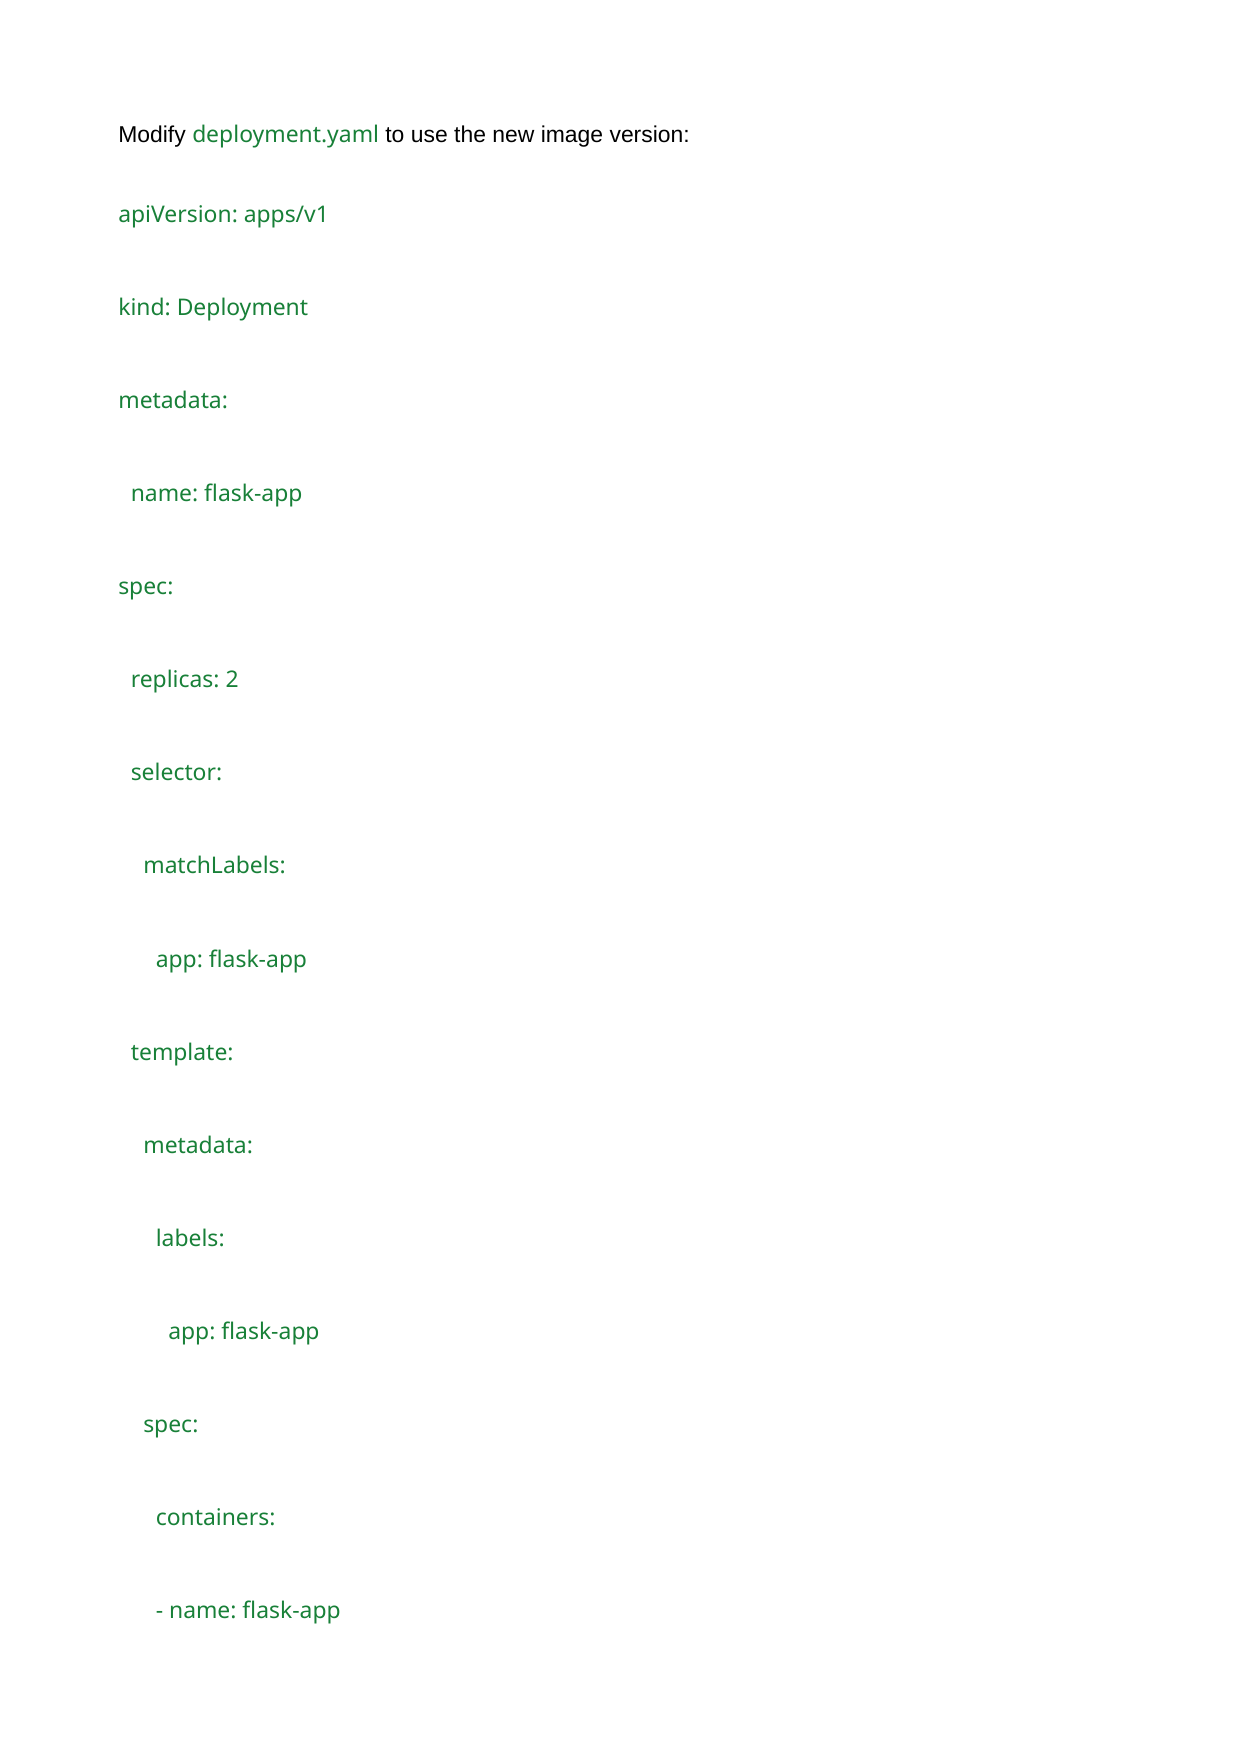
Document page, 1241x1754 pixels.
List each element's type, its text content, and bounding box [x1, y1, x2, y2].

text name: flask-app [118, 477, 1122, 508]
text Modify deployment.yaml to use the new image version: apiVersion: apps/v1 [118, 118, 1122, 229]
text kind: Deployment [118, 291, 1122, 322]
text app: flask-app [118, 943, 1122, 974]
text containers: [118, 1501, 1122, 1533]
text app: flask-app [118, 1315, 1122, 1346]
text template: [118, 1036, 1122, 1067]
text labels: [118, 1222, 1122, 1253]
text spec: [118, 570, 1122, 601]
text selector: [118, 756, 1122, 788]
text matchLabels: [118, 849, 1122, 881]
text spec: [118, 1408, 1122, 1439]
text metadata: [118, 384, 1122, 415]
text - name: flask-app [118, 1594, 1122, 1626]
text metadata: [118, 1129, 1122, 1160]
text replicas: 2 [118, 663, 1122, 694]
